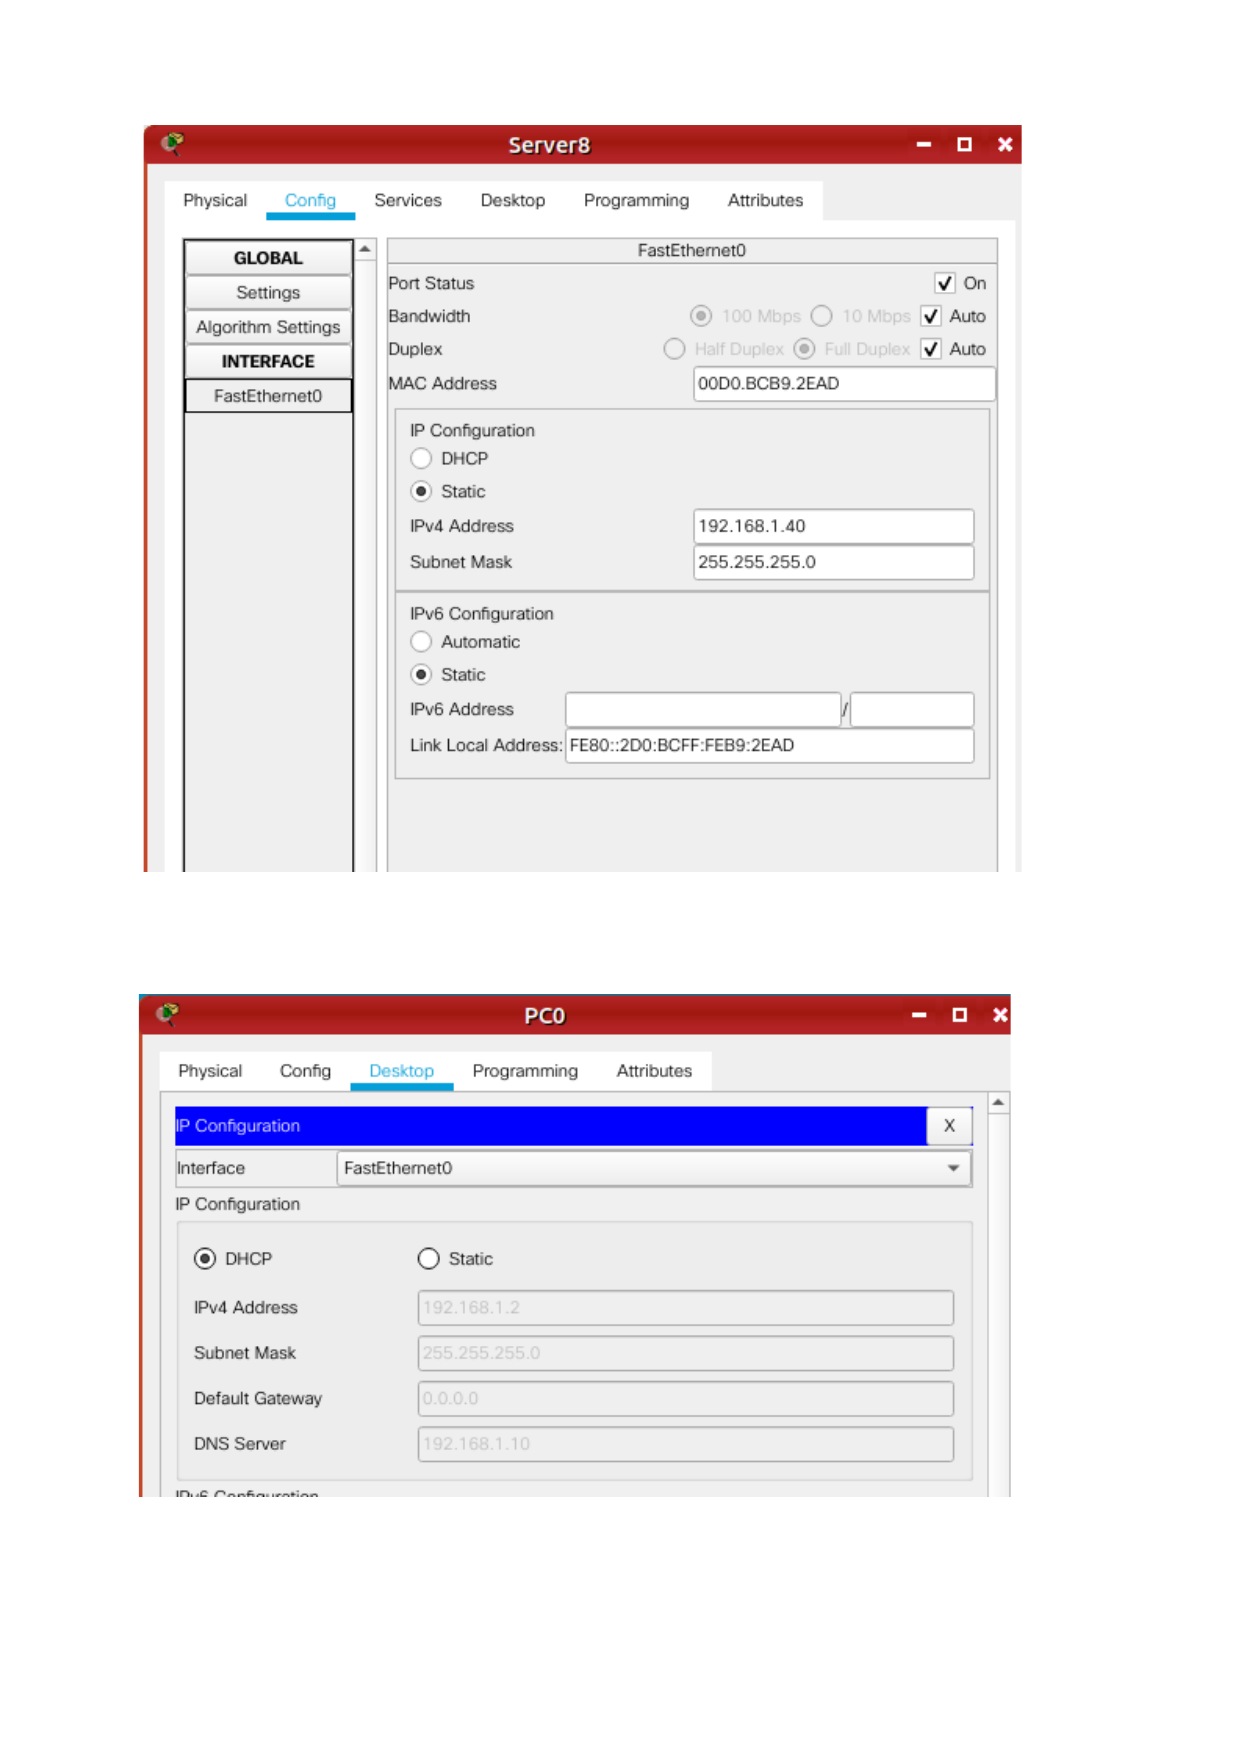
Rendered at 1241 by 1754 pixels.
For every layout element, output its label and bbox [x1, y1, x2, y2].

picture [138, 996, 1011, 1497]
picture [143, 125, 1022, 872]
